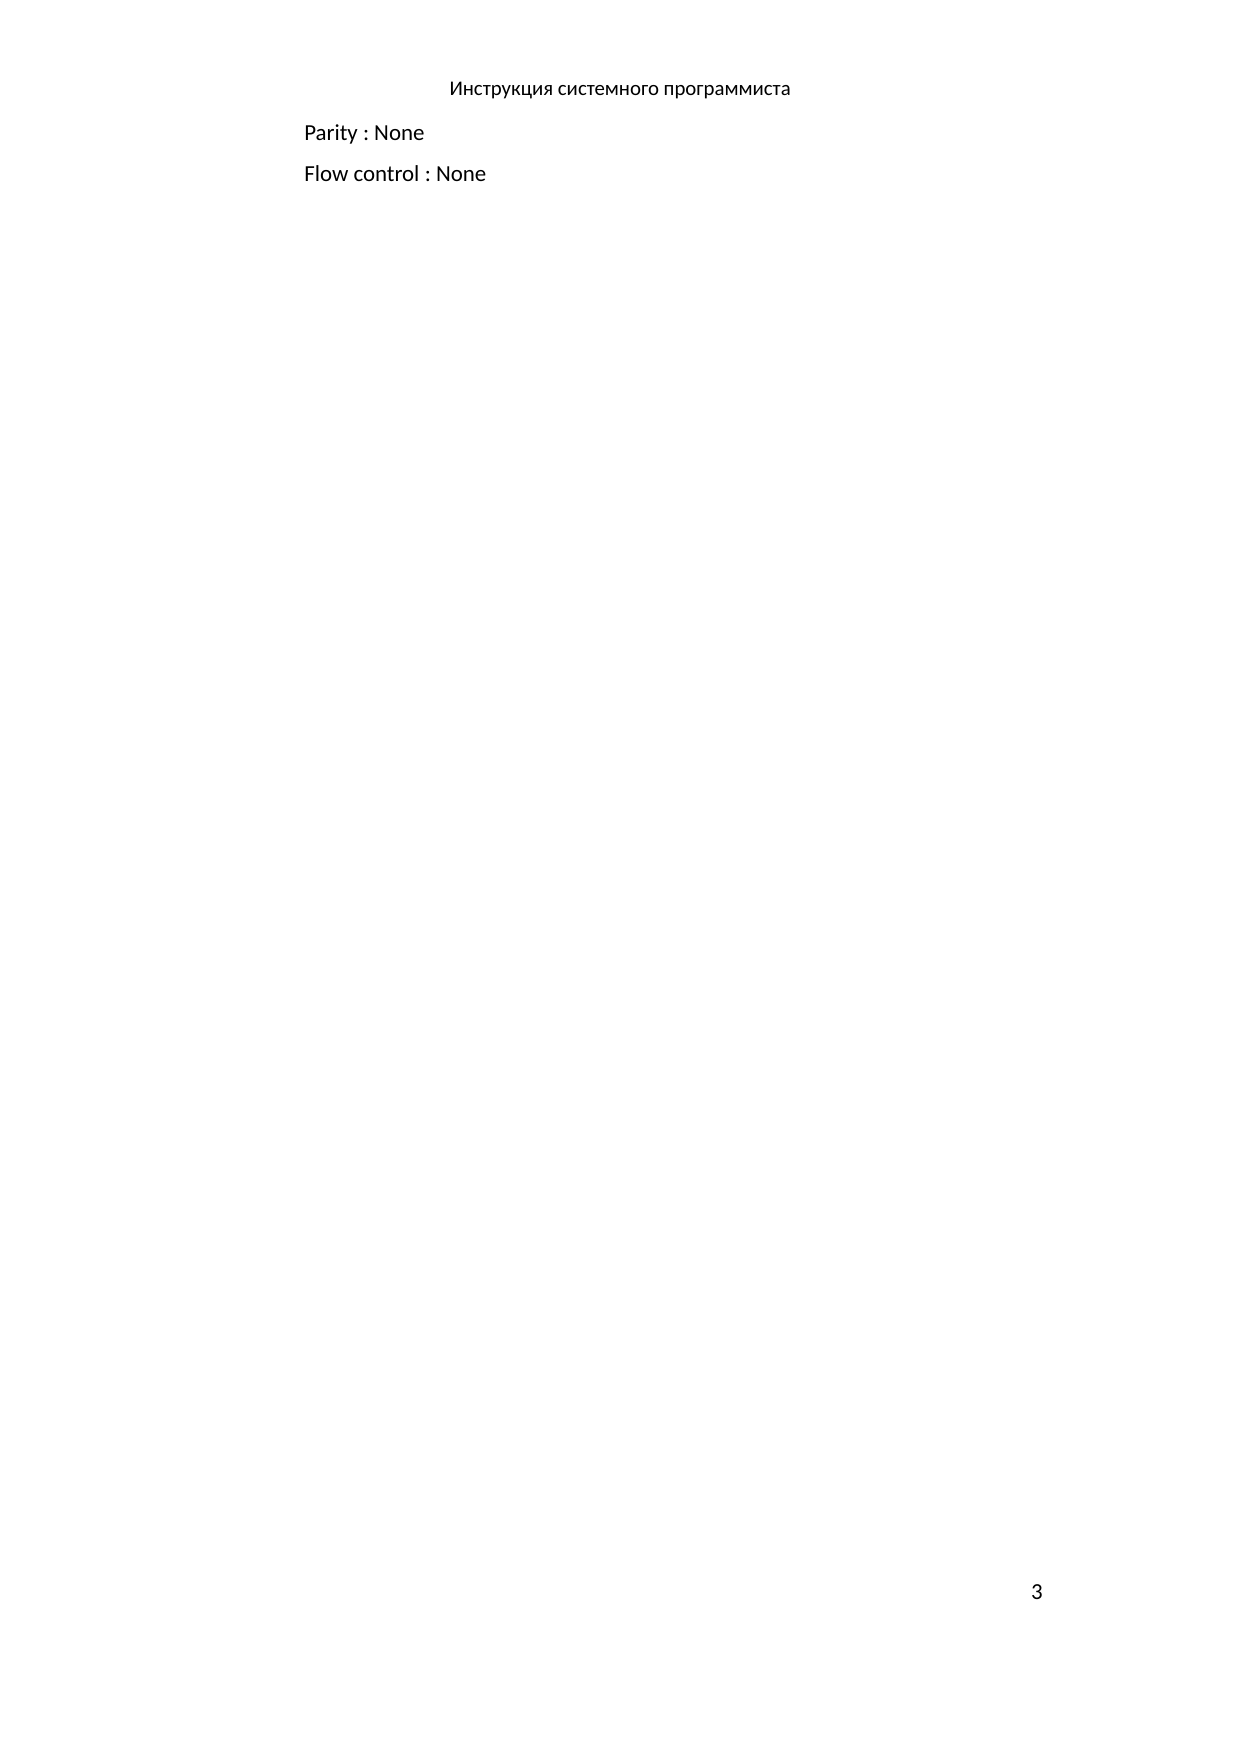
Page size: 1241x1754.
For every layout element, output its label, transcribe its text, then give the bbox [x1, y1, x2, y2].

text Flow control : None [304, 159, 1053, 187]
text Parity : None [304, 118, 1053, 146]
